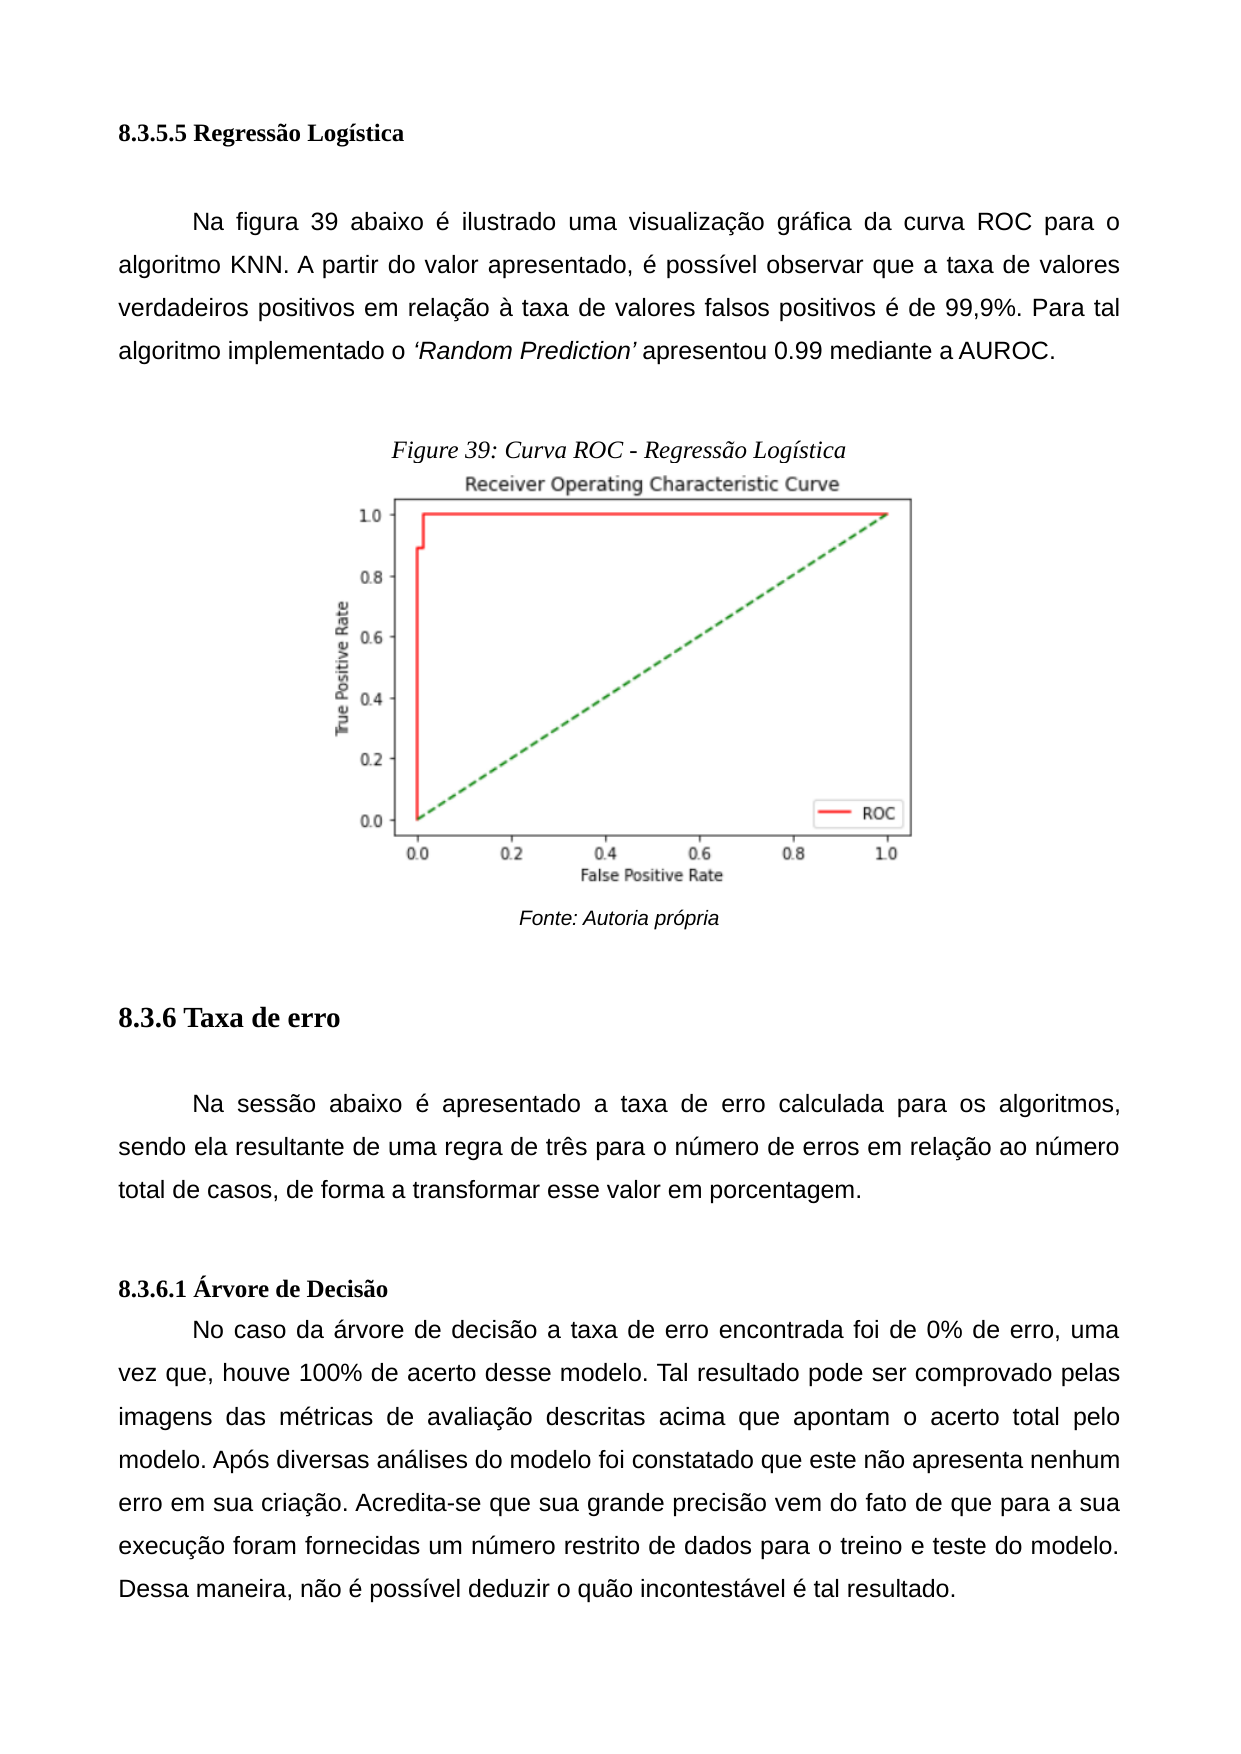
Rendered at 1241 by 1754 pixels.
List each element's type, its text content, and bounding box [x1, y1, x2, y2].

subtitle 8.3.6 Taxa de erro [118, 1000, 1122, 1033]
text Figure 39: Curva ROC - Regressão Logística [323, 435, 917, 463]
subtitle 8.3.5.5 Regressão Logística [118, 118, 1122, 147]
subtitle 8.3.6.1 Árvore de Decisão [118, 1274, 1122, 1303]
text Na figura 39 abaixo é ilustrado uma visualização gráfica da curva ROC para o algoritmo KNN. A partir do valor apresentado, é possível observar que a taxa de valores verdadeiros positivos em relação à taxa de valores falsos positivos é de 99,9%. Para tal algoritmo implementado o ‘Random Prediction’ apresentou 0.99 mediante a AUROC. [118, 207, 1122, 365]
text No caso da árvore de decisão a taxa de erro encontrada foi de 0% de erro, uma vez que, houve 100% de acerto desse modelo. Tal resultado pode ser comprovado pelas imagens das métricas de avaliação descritas acima que apontam o acerto total pelo modelo. Após diversas análises do modelo foi constatado que este não apresenta nenhum erro em sua criação. Acredita-se que sua grande precisão vem do fato de que para a sua execução foram fornecidas um número restrito de dados para o treino e teste do modelo. Dessa maneira, não é possível deduzir o quão incontestável é tal resultado. [118, 1315, 1122, 1603]
text Na sessão abaixo é apresentado a taxa de erro calculada para os algoritmos, sendo ela resultante de uma regra de três para o número de erros em relação ao número total de casos, de forma a transformar esse valor em porcentagem. [118, 1089, 1122, 1204]
picture [323, 463, 917, 885]
text Fonte: Autoria própria [118, 423, 1122, 930]
